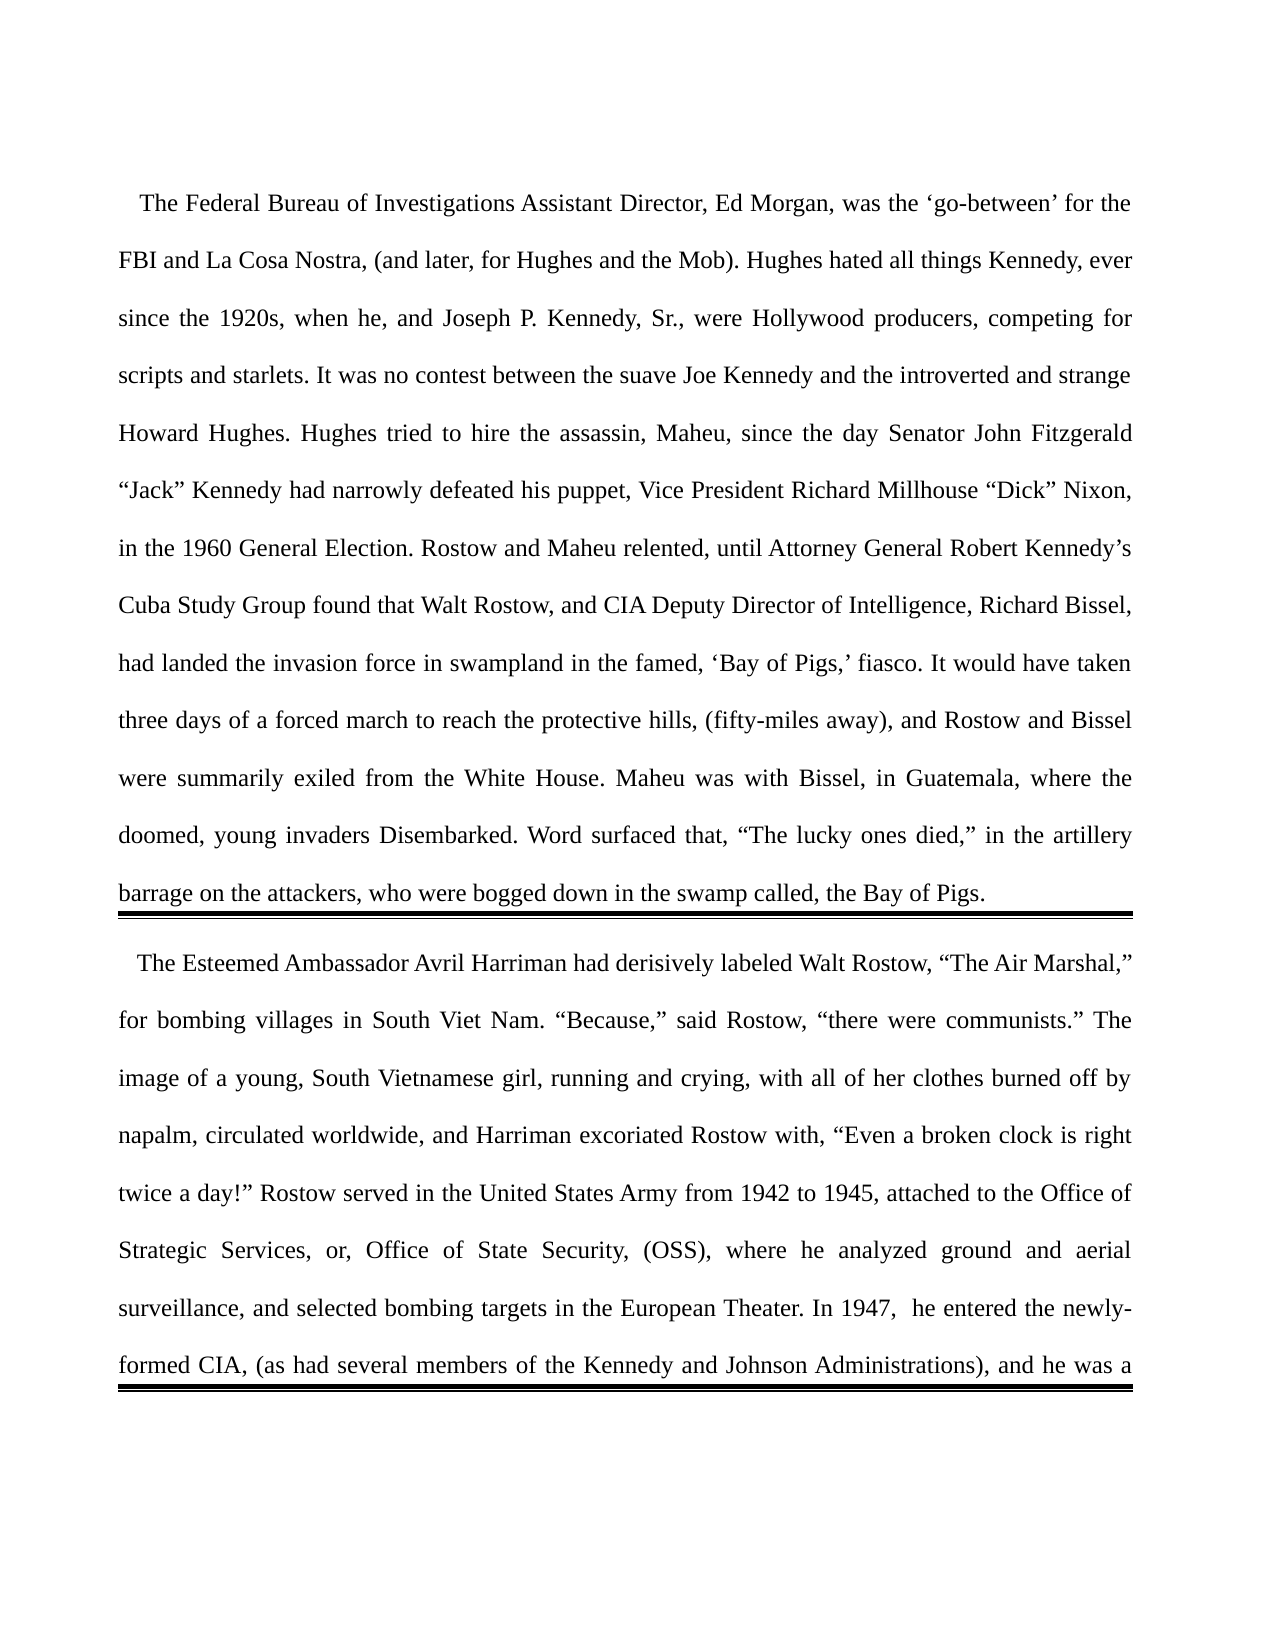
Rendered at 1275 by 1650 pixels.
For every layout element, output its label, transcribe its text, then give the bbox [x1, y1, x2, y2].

text The Esteemed Ambassador Avril Harriman had derisively labeled Walt Rostow, “The Air Marshal,” for bombing villages in South Viet Nam. “Because,” said Rostow, “there were communists.” The image of a young, South Vietnamese girl, running and crying, with all of her clothes burned off by napalm, circulated worldwide, and Harriman excoriated Rostow with, “Even a broken clock is right twice a day!” Rostow served in the United States Army from 1942 to 1945, attached to the Office of Strategic Services, or, Office of State Security, (OSS), where he analyzed ground and aerial surveillance, and selected bombing targets in the European Theater. In 1947, he entered the newly-formed CIA, (as had several members of the Kennedy and Johnson Administrations), and he was a [118, 948, 1133, 1384]
text The Federal Bureau of Investigations Assistant Director, Ed Morgan, was the ‘go-between’ for the FBI and La Cosa Nostra, (and later, for Hughes and the Mob). Hughes hated all things Kennedy, ever since the 1920s, when he, and Joseph P. Kennedy, Sr., were Hollywood producers, competing for scripts and starlets. It was no contest between the suave Joe Kennedy and the introverted and strange Howard Hughes. Hughes tried to hire the assassin, Maheu, since the day Senator John Fitzgerald “Jack” Kennedy had narrowly defeated his puppet, Vice President Richard Millhouse “Dick” Nixon, in the 1960 General Election. Rostow and Maheu relented, until Attorney General Robert Kennedy’s Cuba Study Group found that Walt Rostow, and CIA Deputy Director of Intelligence, Richard Bissel, had landed the invasion force in swampland in the famed, ‘Bay of Pigs,’ fiasco. It would have taken three days of a forced march to reach the protective hills, (fifty-miles away), and Rostow and Bissel were summarily exiled from the White House. Maheu was with Bissel, in Guatemala, where the doomed, young invaders Disembarked. Word surfaced that, “The lucky ones died,” in the artillery barrage on the attackers, who were bogged down in the swamp called, the Bay of Pigs. [118, 188, 1133, 911]
